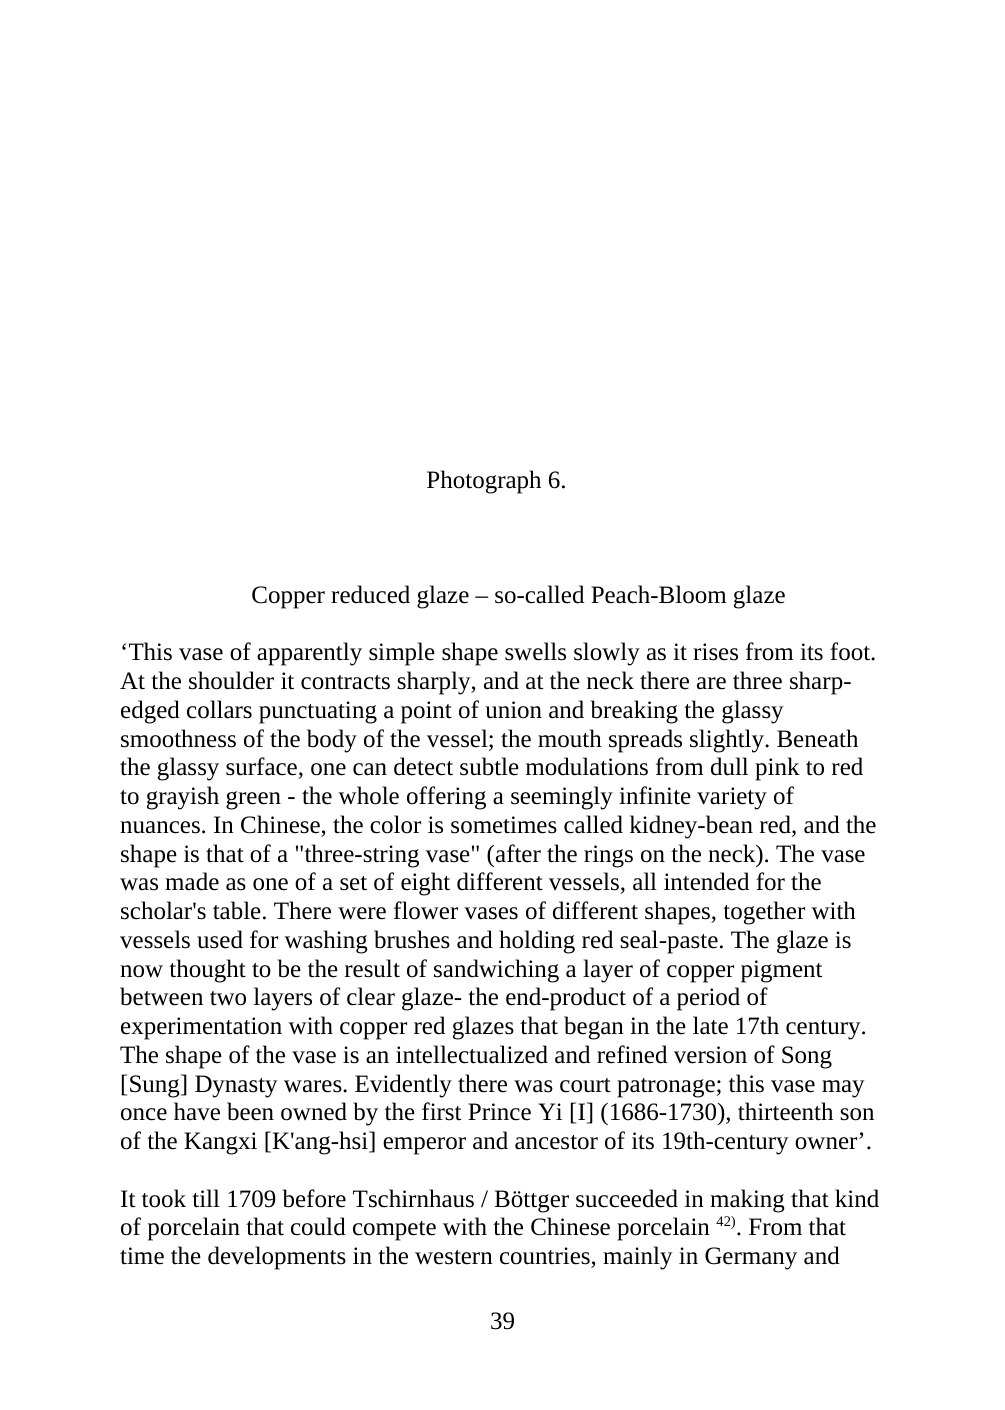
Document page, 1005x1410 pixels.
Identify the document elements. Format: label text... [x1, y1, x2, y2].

text Photograph 6. [120, 465, 885, 494]
text Copper reduced glaze – so-called Peach-Bloom glaze [176, 580, 885, 609]
text It took till 1709 before Tschirnhaus / Böttger succeeded in making that kind of porcelain that could compete with the Chinese porcelain 42). From that time the developments in the western countries, mainly in Germany and [120, 1184, 885, 1270]
text ‘This vase of apparently simple shape swells slowly as it rises from its foot. At the shoulder it contracts sharply, and at the neck there are three sharp-edged collars punctuating a point of union and breaking the glassy smoothness of the body of the vessel; the mouth spreads slightly. Beneath the glassy surface, one can detect subtle modulations from dull pink to red to grayish green - the whole offering a seemingly infinite variety of nuances. In Chinese, the color is sometimes called kidney-bean red, and the shape is that of a "three-string vase" (after the rings on the neck). The vase was made as one of a set of eight different vessels, all intended for the scholar's table. There were flower vases of different shapes, together with vessels used for washing brushes and holding red seal-paste. The glaze is now thought to be the result of sandwiching a layer of copper pigment between two layers of clear glaze- the end-product of a period of experimentation with copper red glazes that began in the late 17th century. The shape of the vase is an intellectualized and refined version of Song [Sung] Dynasty wares. Evidently there was court patronage; this vase may once have been owned by the first Prince Yi [I] (1686-1730), thirteenth son of the Kangxi [K'ang-hsi] emperor and ancestor of its 19th-century owner’. [120, 637, 885, 1155]
